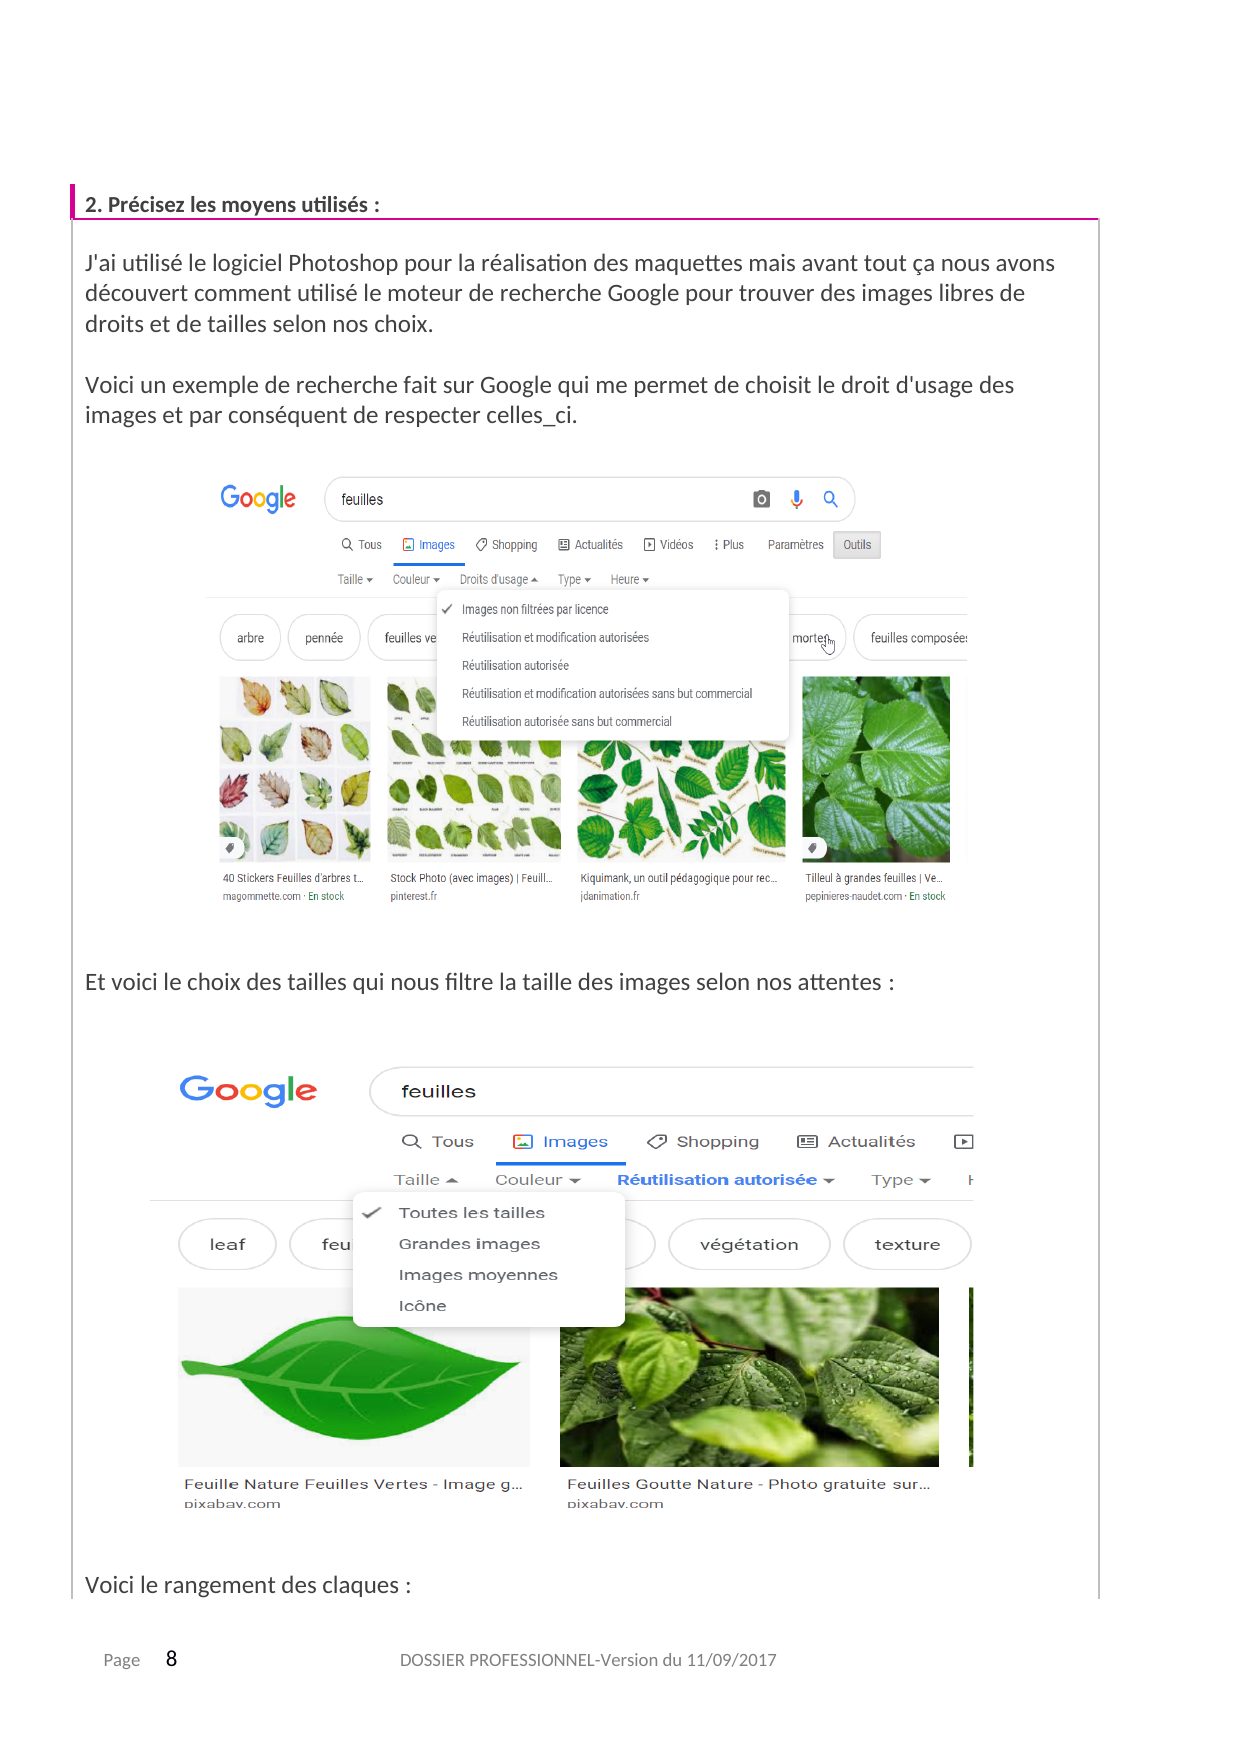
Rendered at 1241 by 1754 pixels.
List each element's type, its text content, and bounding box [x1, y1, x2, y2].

table_cell [73, 220, 1098, 241]
table_cell J'ai utilisé le logiciel Photoshop pour la réalisation des maquettes mais avant tout ça nous avons découvert comment utilisé le moteur de recherche Google pour trouver des images libres de droits et de tailles selon nos choix. Voici un exemple de recherche fait sur Google qui me permet de choisit le droit d'usage des images et par conséquent de respecter celles_ci. Et voici le choix des tailles qui nous filtre la taille des images selon nos attentes : Voici le rangement des claques : [73, 241, 1098, 1599]
picture [149, 1046, 974, 1508]
table_cell 2. Précisez les moyens utilisés : [75, 184, 1099, 218]
table_cell [72, 163, 1099, 184]
picture [205, 460, 968, 906]
